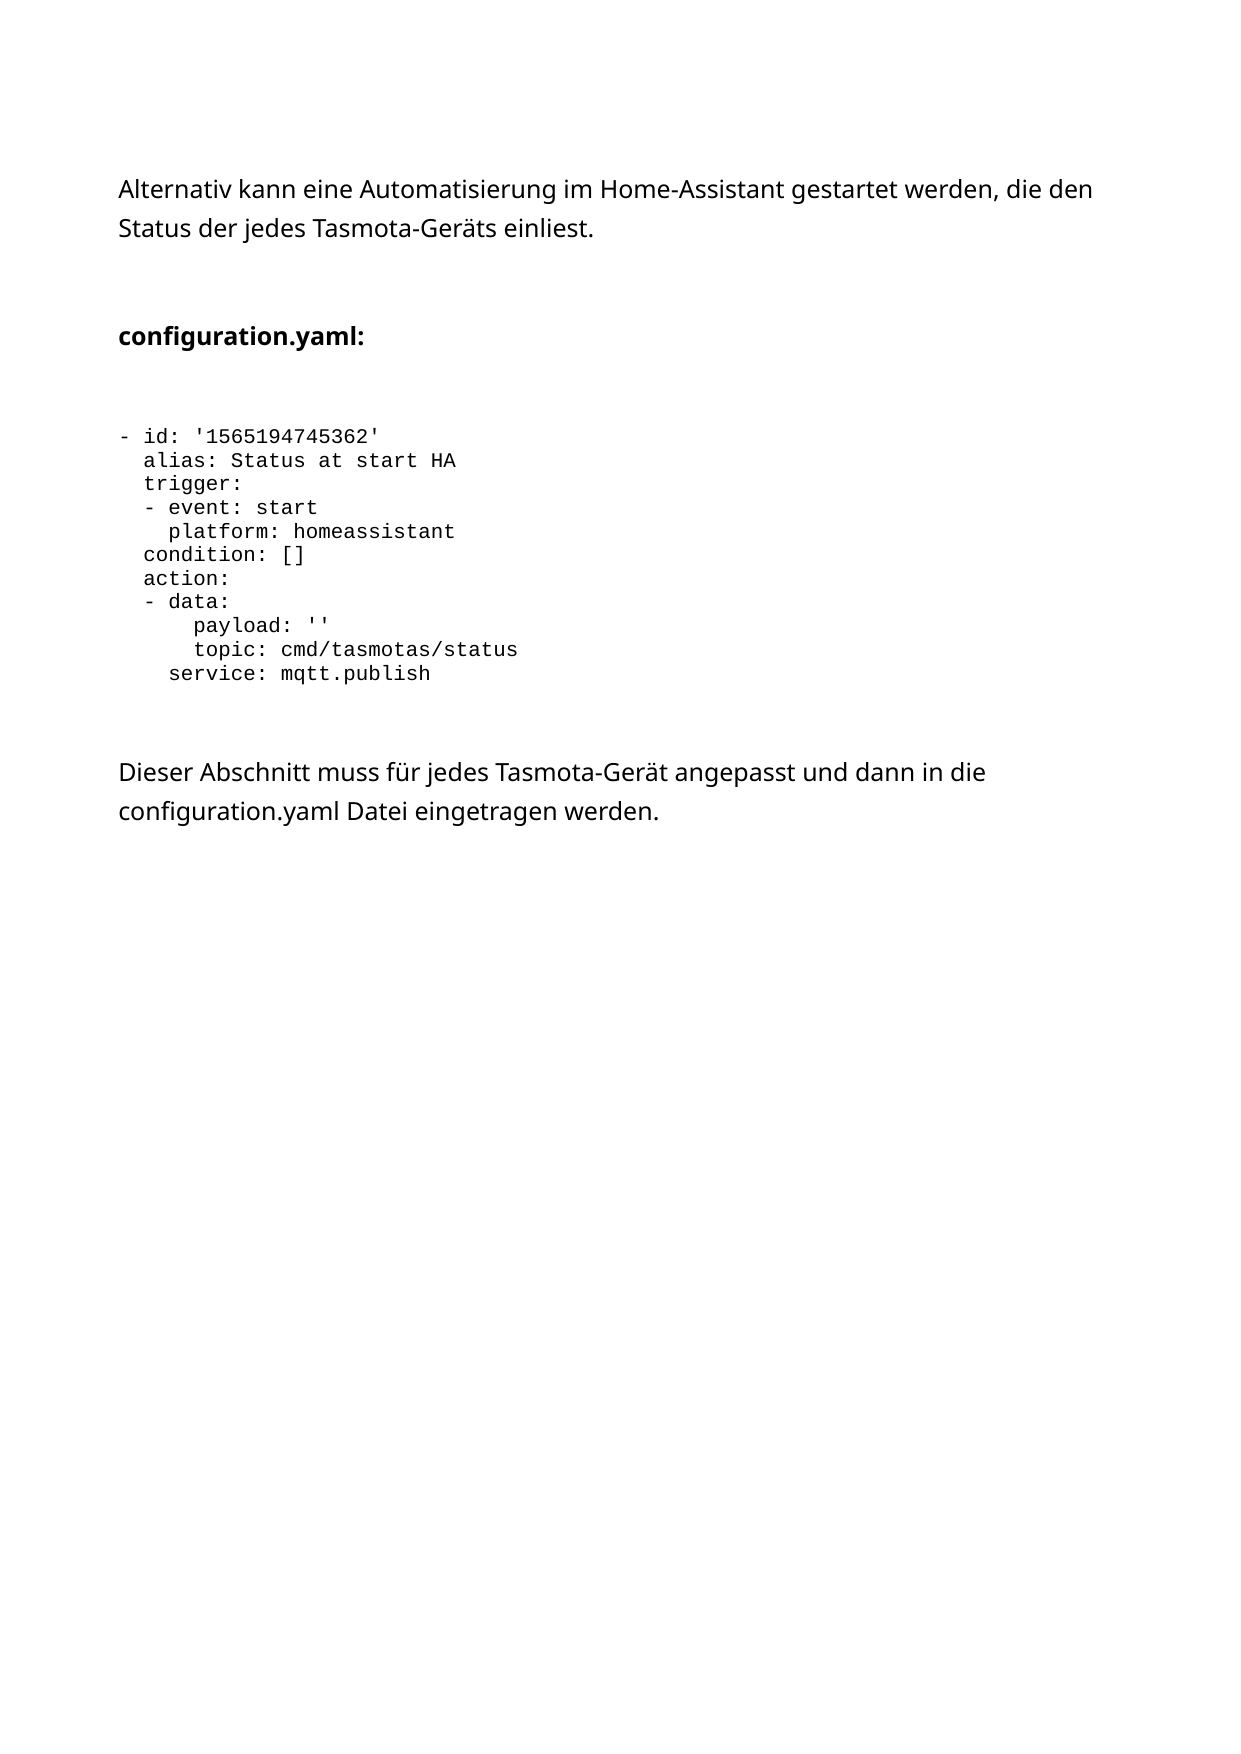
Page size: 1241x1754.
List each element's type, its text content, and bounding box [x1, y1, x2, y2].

text service: mqtt.publish [118, 662, 1122, 686]
text configuration.yaml: [118, 318, 1122, 353]
text platform: homeassistant [118, 521, 1122, 544]
text payload: '' [118, 615, 1122, 639]
text action: [118, 568, 1122, 592]
text - data: [118, 592, 1122, 615]
text condition: [] [118, 544, 1122, 568]
text trigger: [118, 473, 1122, 497]
text - id: '1565194745362' [118, 426, 1122, 450]
text Alternativ kann eine Automatisierung im Home-Assistant gestartet werden, die den Status der jedes Tasmota-Geräts einliest. [118, 172, 1122, 245]
text - event: start [118, 497, 1122, 521]
text topic: cmd/tasmotas/status [118, 639, 1122, 662]
text Dieser Abschnitt muss für jedes Tasmota-Gerät angepasst und dann in die configuration.yaml Datei eingetragen werden. [118, 716, 1122, 828]
text alias: Status at start HA [118, 450, 1122, 473]
